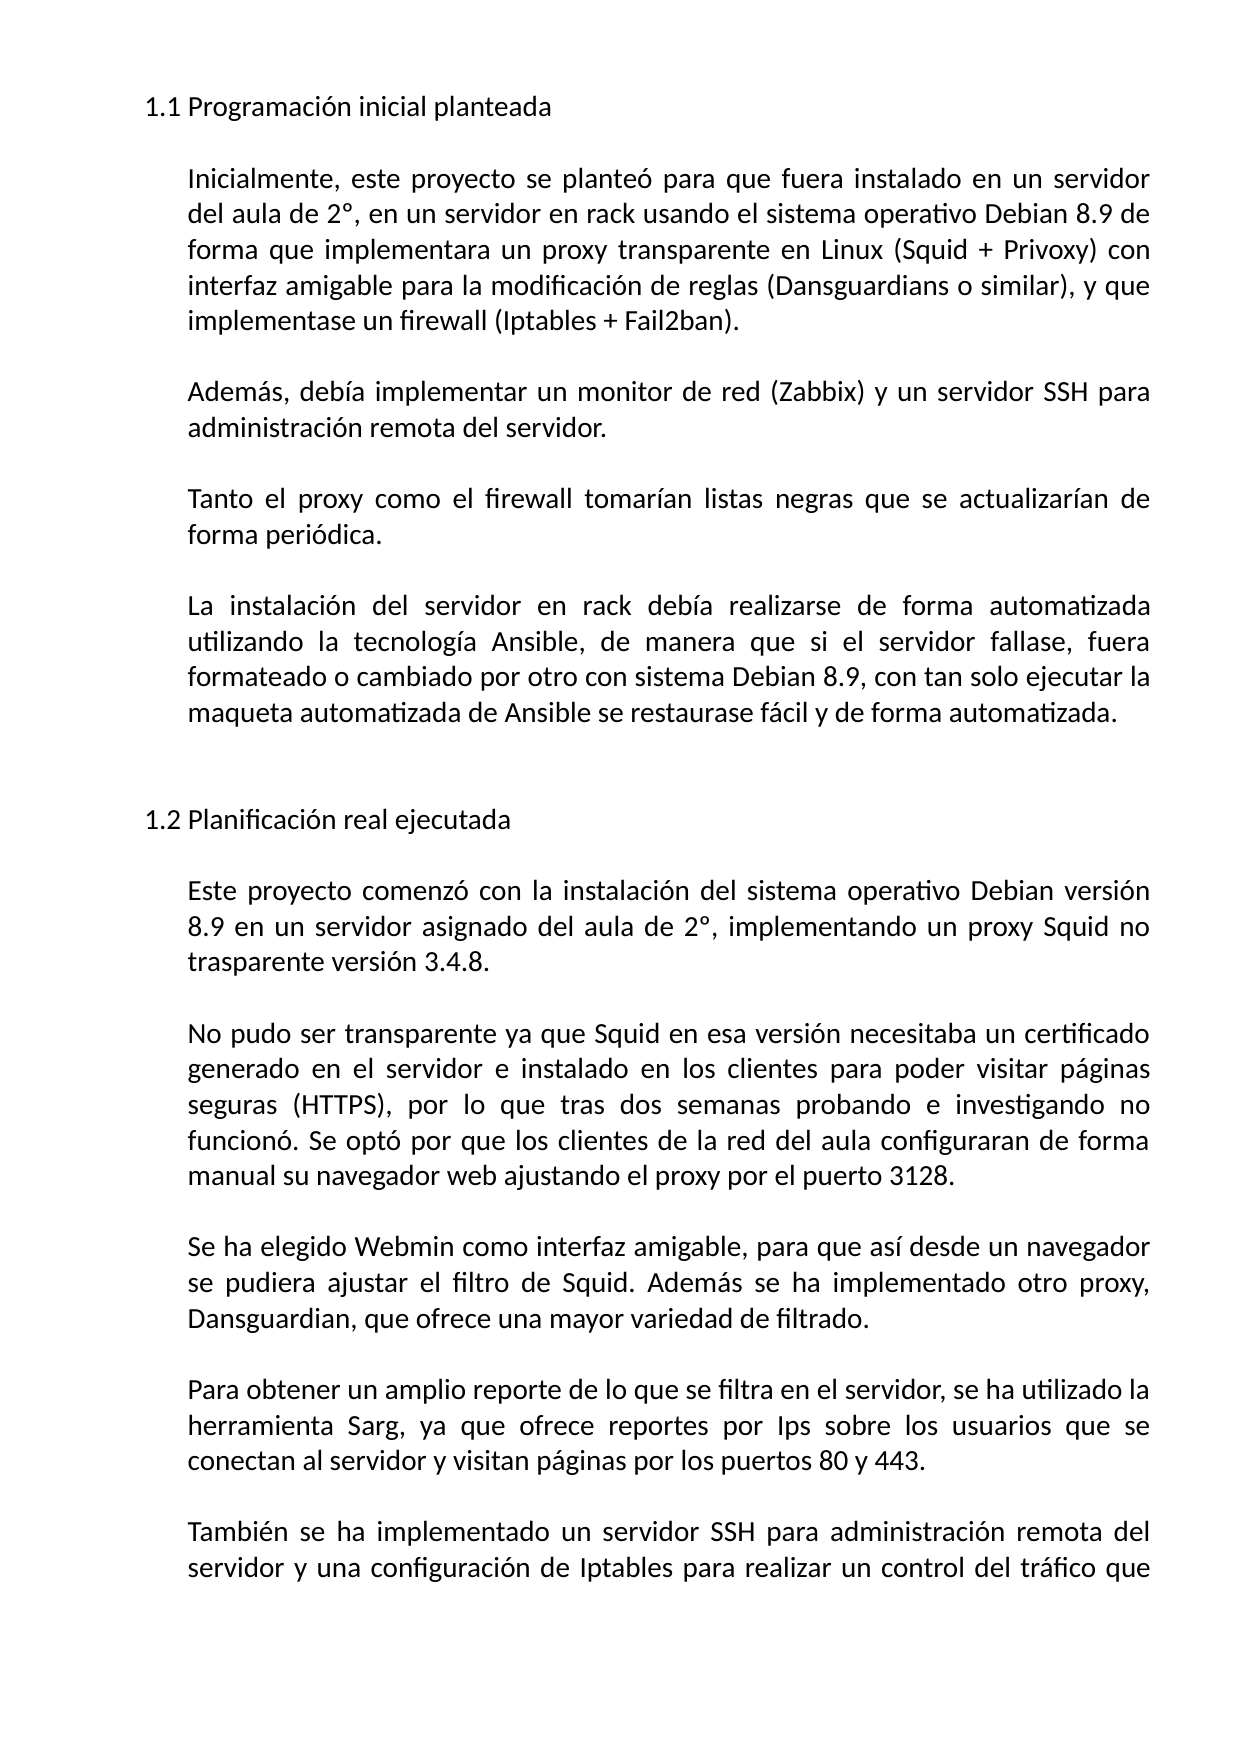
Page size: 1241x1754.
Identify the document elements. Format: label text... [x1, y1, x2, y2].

text También se ha implementado un servidor SSH para administración remota del servidor y una configuración de Iptables para realizar un control del tráfico que [187, 1513, 1152, 1585]
text 1.2 Planificación real ejecutada [144, 801, 1152, 837]
text Tanto el proxy como el firewall tomarían listas negras que se actualizarían de forma periódica. [187, 480, 1152, 552]
text Inicialmente, este proyecto se planteó para que fuera instalado en un servidor del aula de 2º, en un servidor en rack usando el sistema operativo Debian 8.9 de forma que implementara un proxy transparente en Linux (Squid + Privoxy) con interfaz amigable para la modificación de reglas (Dansguardians o similar), y que implementase un firewall (Iptables + Fail2ban). [187, 160, 1152, 338]
text No pudo ser transparente ya que Squid en esa versión necesitaba un certificado generado en el servidor e instalado en los clientes para poder visitar páginas seguras (HTTPS), por lo que tras dos semanas probando e investigando no funcionó. Se optó por que los clientes de la red del aula configuraran de forma manual su navegador web ajustando el proxy por el puerto 3128. [187, 1015, 1152, 1193]
text Se ha elegido Webmin como interfaz amigable, para que así desde un navegador se pudiera ajustar el filtro de Squid. Además se ha implementado otro proxy, Dansguardian, que ofrece una mayor variedad de filtrado. [187, 1228, 1152, 1335]
text 1.1 Programación inicial planteada [144, 88, 1152, 124]
text La instalación del servidor en rack debía realizarse de forma automatizada utilizando la tecnología Ansible, de manera que si el servidor fallase, fuera formateado o cambiado por otro con sistema Debian 8.9, con tan solo ejecutar la maqueta automatizada de Ansible se restaurase fácil y de forma automatizada. [187, 587, 1152, 730]
text Para obtener un amplio reporte de lo que se filtra en el servidor, se ha utilizado la herramienta Sarg, ya que ofrece reportes por Ips sobre los usuarios que se conectan al servidor y visitan páginas por los puertos 80 y 443. [187, 1371, 1152, 1478]
text Este proyecto comenzó con la instalación del sistema operativo Debian versión 8.9 en un servidor asignado del aula de 2º, implementando un proxy Squid no trasparente versión 3.4.8. [187, 872, 1152, 979]
text Además, debía implementar un monitor de red (Zabbix) y un servidor SSH para administración remota del servidor. [187, 373, 1152, 445]
